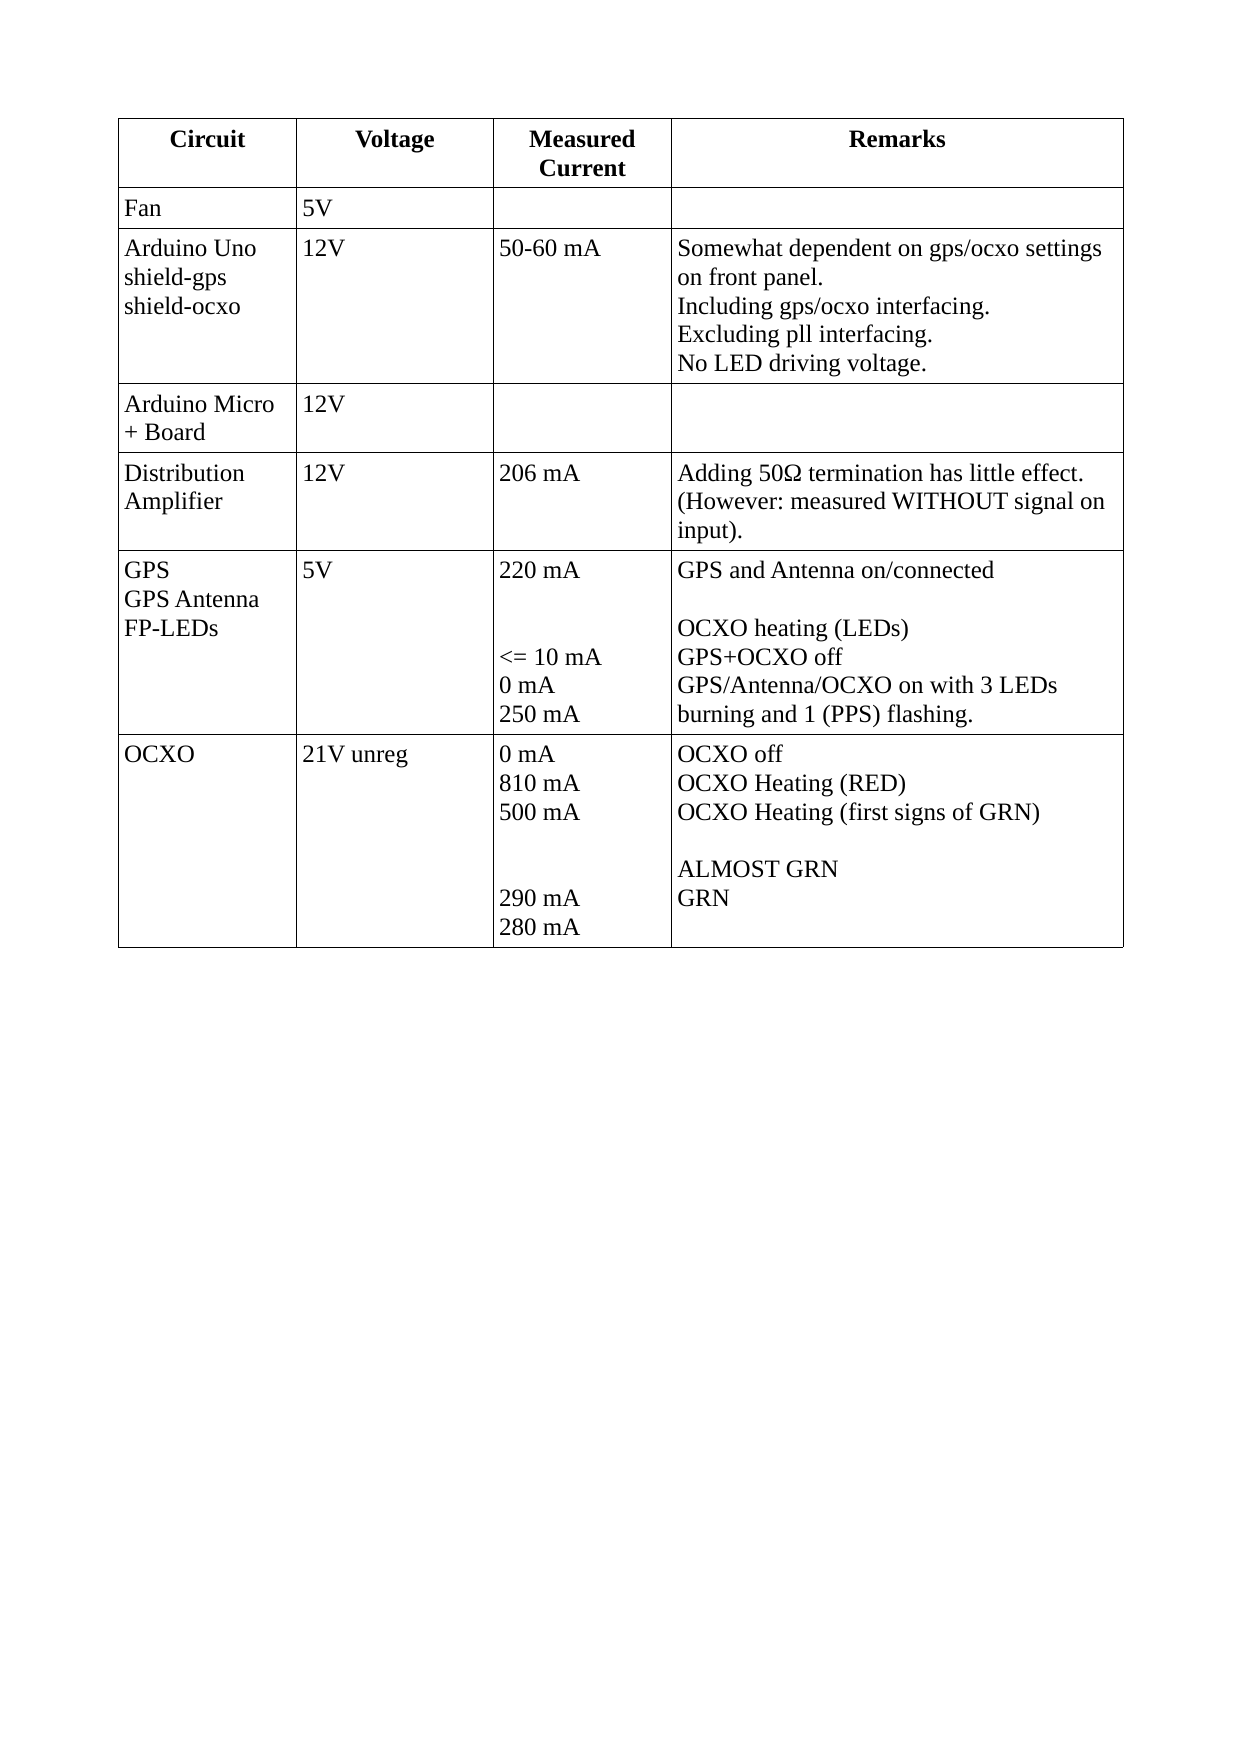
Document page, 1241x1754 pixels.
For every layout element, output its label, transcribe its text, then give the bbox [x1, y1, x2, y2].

table_header Remarks [672, 119, 1123, 187]
table_cell Arduino Uno shield-gps shield-ocxo [119, 229, 296, 383]
table_header Measured Current [494, 119, 671, 187]
table_cell 5V [297, 551, 493, 734]
table_cell OCXO off OCXO Heating (RED) OCXO Heating (first signs of GRN) ALMOST GRN GRN [672, 735, 1123, 947]
table_header Circuit [119, 119, 296, 187]
table_cell 12V [297, 453, 493, 550]
table_cell 5V [297, 188, 493, 227]
table_cell [494, 384, 671, 452]
table_cell Somewhat dependent on gps/ocxo settings on front panel. Including gps/ocxo interfacing. Excluding pll interfacing. No LED driving voltage. [672, 229, 1123, 383]
table_cell 12V [297, 384, 493, 452]
table_cell Distribution Amplifier [119, 453, 296, 550]
table_cell OCXO [119, 735, 296, 947]
table_header Voltage [297, 119, 493, 187]
table_cell GPS and Antenna on/connected OCXO heating (LEDs) GPS+OCXO off GPS/Antenna/OCXO on with 3 LEDs burning and 1 (PPS) flashing. [672, 551, 1123, 734]
table_cell 50-60 mA [494, 229, 671, 383]
table_cell 21V unreg [297, 735, 493, 947]
table_cell Fan [119, 188, 296, 227]
table_cell GPS GPS Antenna FP-LEDs [119, 551, 296, 734]
table_cell Arduino Micro + Board [119, 384, 296, 452]
table_cell [672, 384, 1123, 452]
table_cell Adding 50Ω termination has little effect. (However: measured WITHOUT signal on input). [672, 453, 1123, 550]
table_cell [494, 188, 671, 227]
table_cell 206 mA [494, 453, 671, 550]
table_cell 12V [297, 229, 493, 383]
table_cell [672, 188, 1123, 227]
table_cell 220 mA <= 10 mA 0 mA 250 mA [494, 551, 671, 734]
table_cell 0 mA 810 mA 500 mA 290 mA 280 mA [494, 735, 671, 947]
